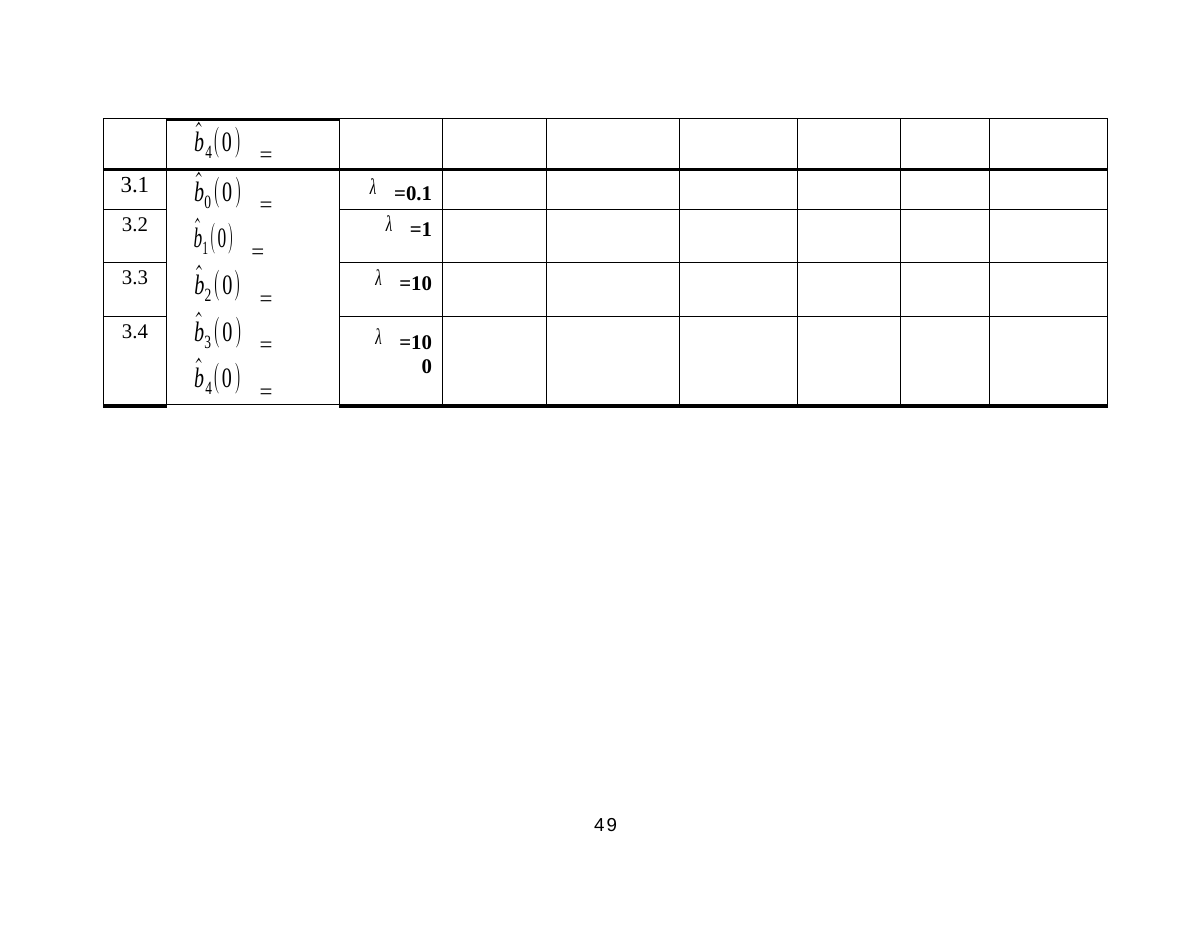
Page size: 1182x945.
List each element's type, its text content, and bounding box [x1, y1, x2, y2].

table_cell = = = = = [167, 121, 339, 168]
table_cell [547, 210, 679, 262]
table_cell [680, 210, 797, 262]
table_cell [990, 119, 1107, 168]
table_cell [680, 171, 797, 209]
table_cell [798, 263, 900, 316]
table_cell [798, 119, 900, 168]
table_cell [990, 171, 1107, 209]
table_cell [680, 119, 797, 168]
table_cell =0.1 [340, 171, 442, 209]
table_cell [547, 119, 679, 168]
table_cell [443, 119, 546, 168]
table_cell =10 [340, 263, 442, 316]
table_cell 3.3 [104, 263, 166, 316]
table_cell [340, 119, 442, 168]
table_cell = = = = = [167, 171, 339, 404]
table_cell [798, 317, 900, 404]
table_cell [680, 317, 797, 404]
table_cell [680, 263, 797, 316]
table_cell =100 [340, 317, 442, 404]
table_cell [443, 171, 546, 209]
table_cell [990, 210, 1107, 262]
table_cell [901, 263, 989, 316]
table_cell 3.1 [104, 171, 166, 209]
table_cell [901, 171, 989, 209]
table_cell 3.4 [104, 317, 166, 404]
table_cell [547, 263, 679, 316]
table_cell [990, 317, 1107, 404]
table_cell [547, 317, 679, 404]
table_cell [547, 171, 679, 209]
table_cell [443, 263, 546, 316]
table_cell [443, 210, 546, 262]
table_cell [990, 263, 1107, 316]
table_cell [798, 171, 900, 209]
table_cell [798, 210, 900, 262]
table_cell [104, 119, 166, 168]
table_cell [901, 210, 989, 262]
table_cell [901, 119, 989, 168]
table_cell [443, 317, 546, 404]
table_cell [901, 317, 989, 404]
table_cell =1 [340, 210, 442, 262]
table_cell 3.2 [104, 210, 166, 262]
